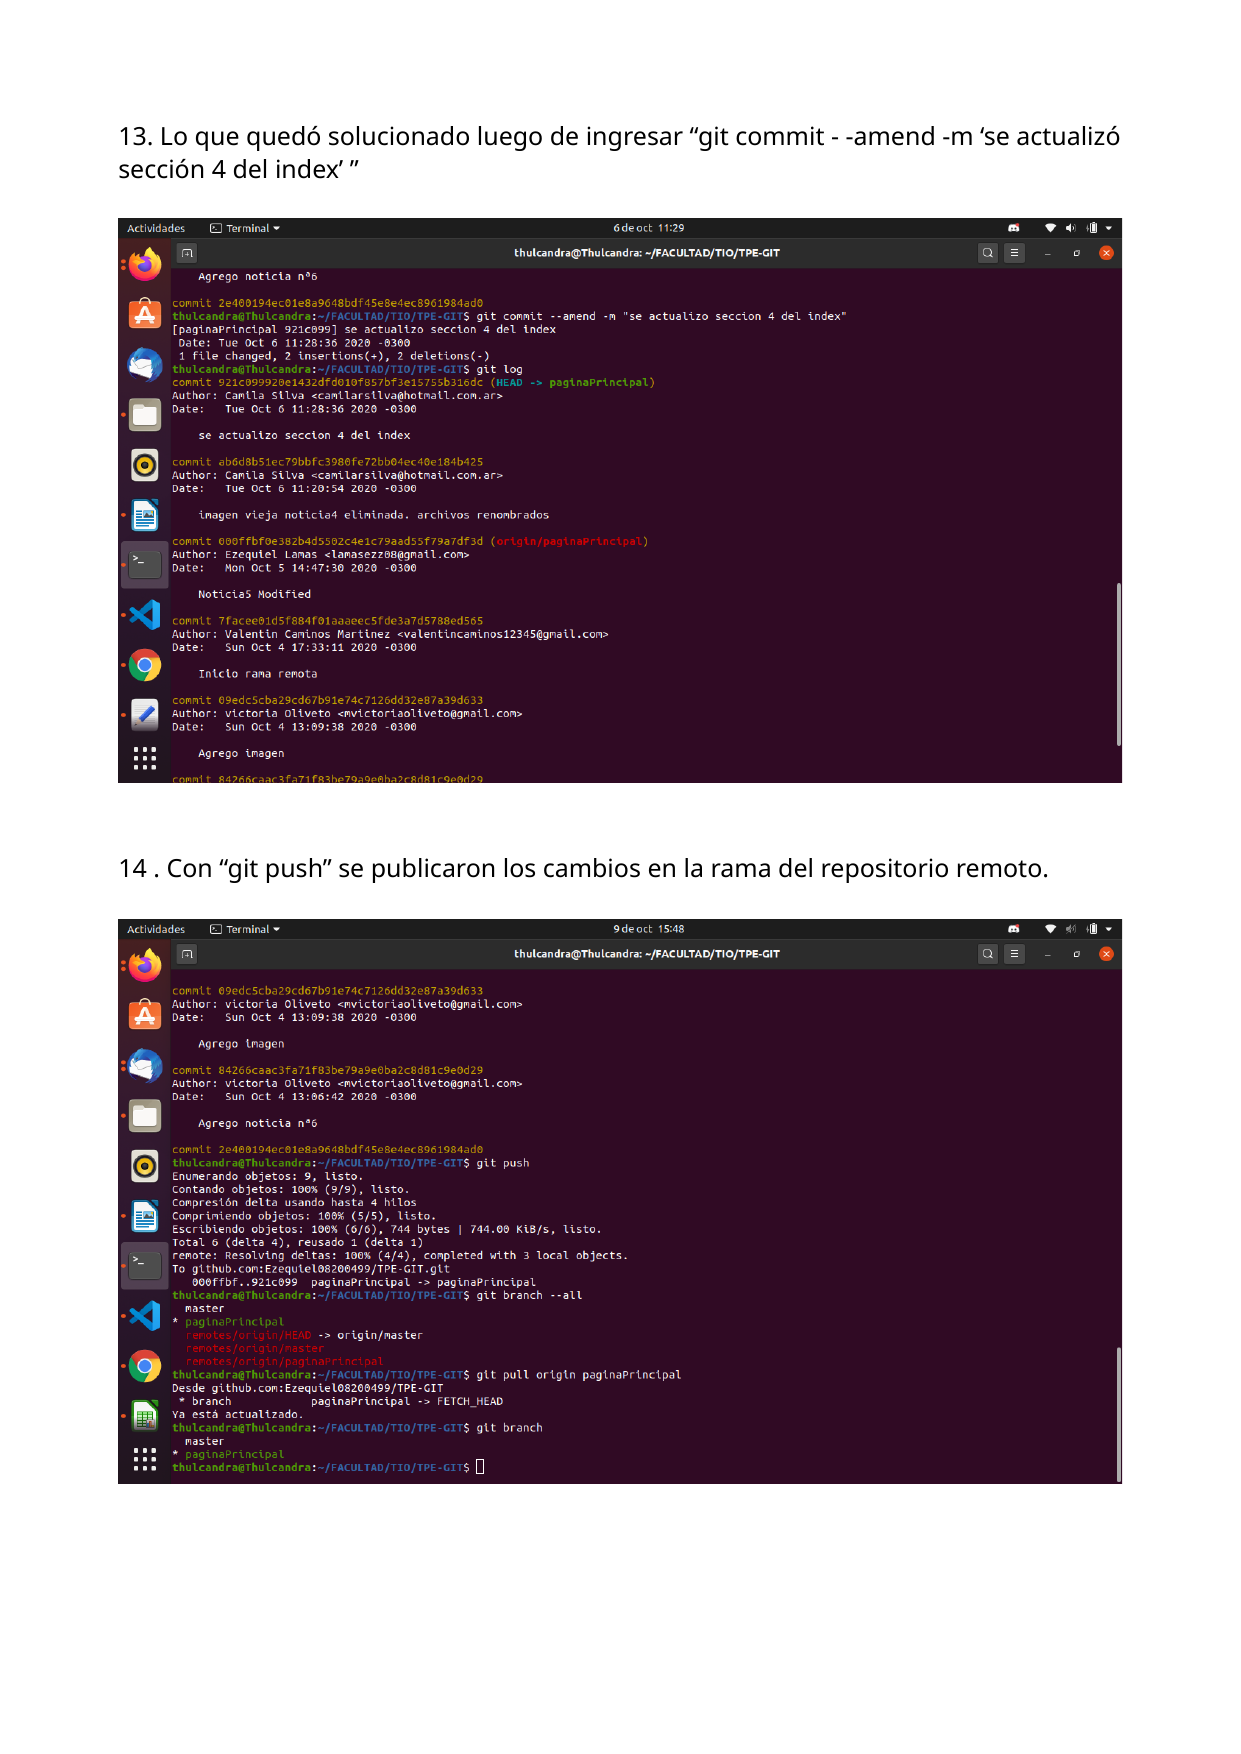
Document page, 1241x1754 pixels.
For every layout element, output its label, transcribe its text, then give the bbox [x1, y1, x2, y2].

text 14 . Con “git push” se publicaron los cambios en la rama del repositorio remoto. [118, 851, 1122, 885]
text 13. Lo que quedó solucionado luego de ingresar “git commit - -amend -m ‘se actualizó sección 4 del index’ ” [118, 118, 1122, 186]
picture [118, 218, 1123, 783]
picture [118, 919, 1123, 1484]
